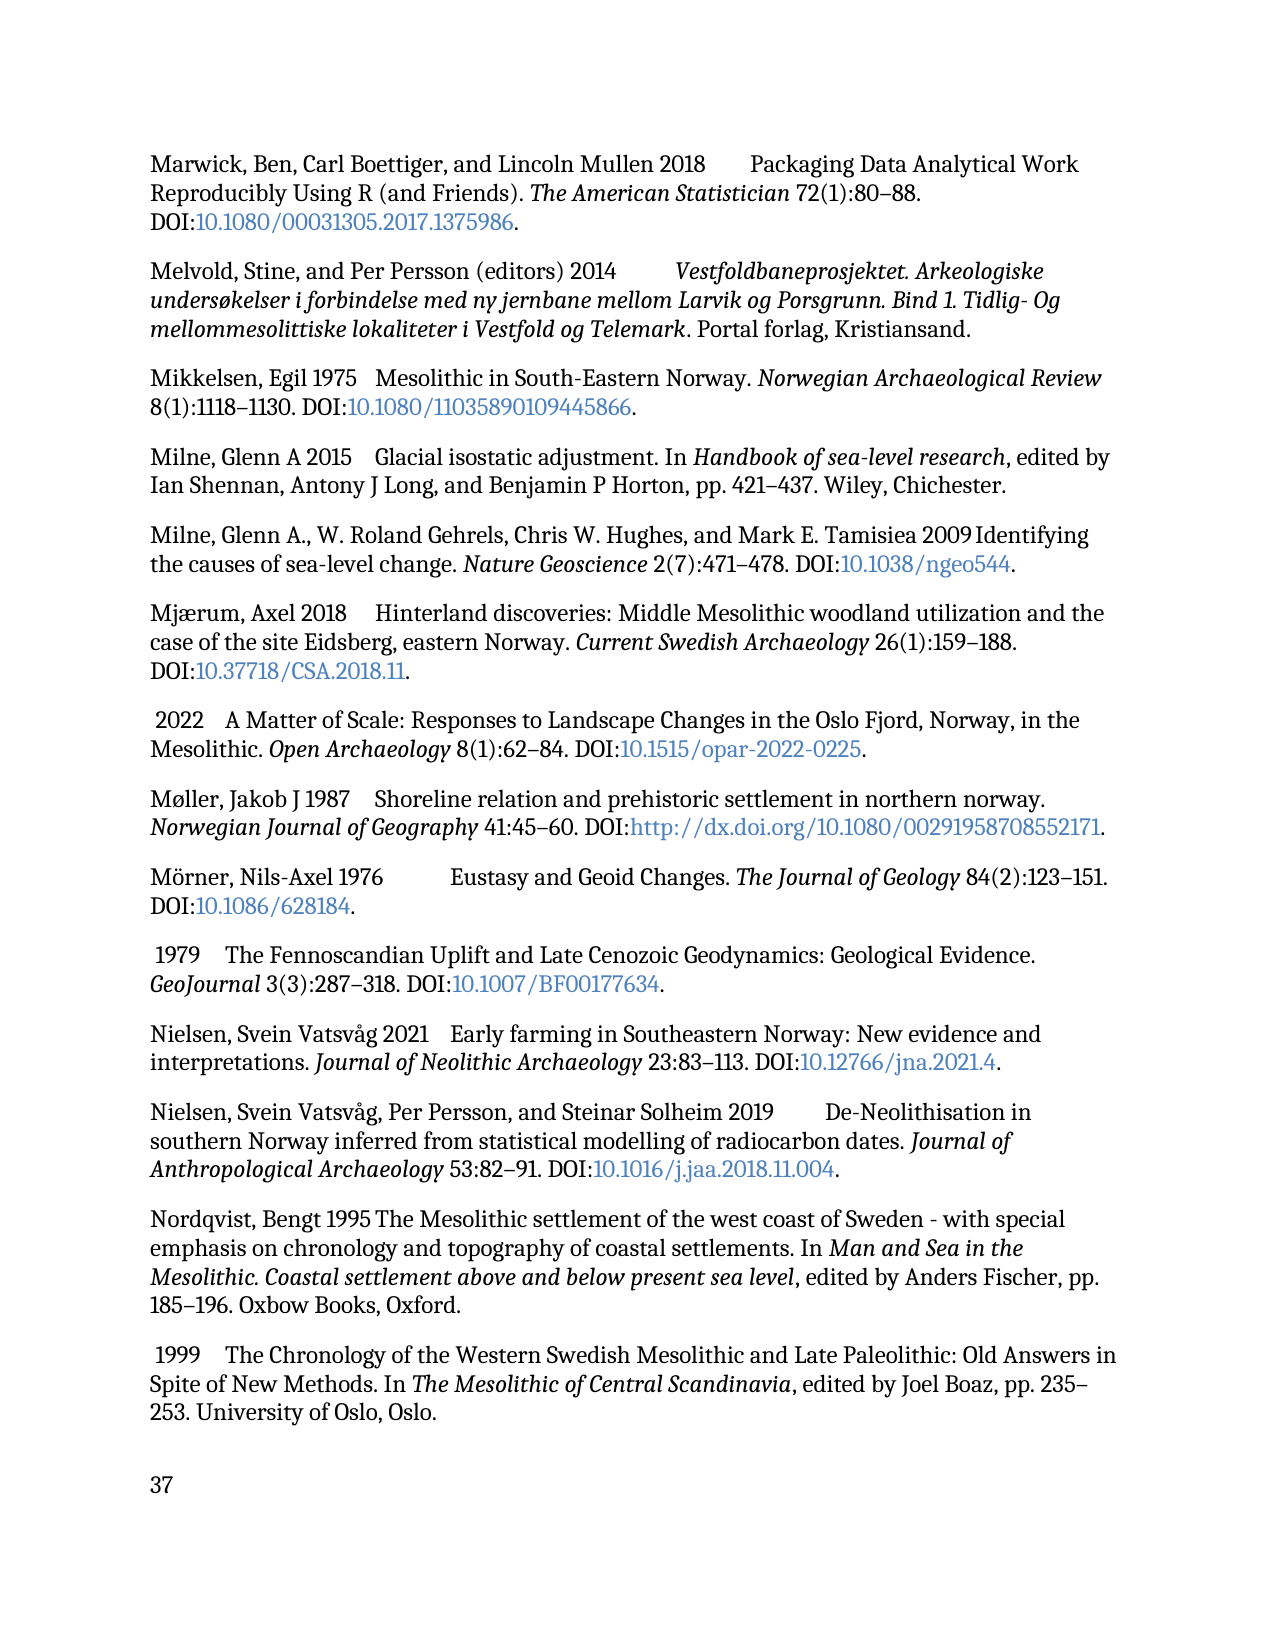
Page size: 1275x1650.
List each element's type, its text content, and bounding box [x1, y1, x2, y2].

text Nordqvist, Bengt 1995 The Mesolithic settlement of the west coast of Sweden - with special emphasis on chronology and topography of coastal settlements. In Man and Sea in the Mesolithic. Coastal settlement above and below present sea level, edited by Anders Fischer, pp. 185–196. Oxbow Books, Oxford. [150, 1205, 1125, 1320]
text Milne, Glenn A., W. Roland Gehrels, Chris W. Hughes, and Mark E. Tamisiea 2009 Identifying the causes of sea-level change. Nature Geoscience 2(7):471–478. DOI:10.1038/ngeo544. [150, 521, 1125, 578]
text Melvold, Stine, and Per Persson (editors) 2014 Vestfoldbaneprosjektet. Arkeologiske undersøkelser i forbindelse med ny jernbane mellom Larvik og Porsgrunn. Bind 1. Tidlig- Og mellommesolittiske lokaliteter i Vestfold og Telemark. Portal forlag, Kristiansand. [150, 257, 1125, 343]
text Nielsen, Svein Vatsvåg, Per Persson, and Steinar Solheim 2019 De-Neolithisation in southern Norway inferred from statistical modelling of radiocarbon dates. Journal of Anthropological Archaeology 53:82–91. DOI:10.1016/j.jaa.2018.11.004. [150, 1098, 1125, 1184]
text Milne, Glenn A 2015 Glacial isostatic adjustment. In Handbook of sea-level research, edited by Ian Shennan, Antony J Long, and Benjamin P Horton, pp. 421–437. Wiley, Chichester. [150, 442, 1125, 500]
text Nielsen, Svein Vatsvåg 2021 Early farming in Southeastern Norway: New evidence and interpretations. Journal of Neolithic Archaeology 23:83–113. DOI:10.12766/jna.2021.4. [150, 1019, 1125, 1077]
text Mörner, Nils-Axel 1976 Eustasy and Geoid Changes. The Journal of Geology 84(2):123–151. DOI:10.1086/628184. [150, 863, 1125, 920]
text Møller, Jakob J 1987 Shoreline relation and prehistoric settlement in northern norway. Norwegian Journal of Geography 41:45–60. DOI:http://dx.doi.org/10.1080/00291958708552171. [150, 784, 1125, 842]
text Marwick, Ben, Carl Boettiger, and Lincoln Mullen 2018 Packaging Data Analytical Work Reproducibly Using R (and Friends). The American Statistician 72(1):80–88. DOI:10.1080/00031305.2017.1375986. [150, 150, 1125, 236]
text Mikkelsen, Egil 1975 Mesolithic in South-Eastern Norway. Norwegian Archaeological Review 8(1):1118–1130. DOI:10.1080/11035890109445866. [150, 364, 1125, 422]
text 2022 A Matter of Scale: Responses to Landscape Changes in the Oslo Fjord, Norway, in the Mesolithic. Open Archaeology 8(1):62–84. DOI:10.1515/opar-2022-0225. [150, 706, 1125, 764]
text Mjærum, Axel 2018 Hinterland discoveries: Middle Mesolithic woodland utilization and the case of the site Eidsberg, eastern Norway. Current Swedish Archaeology 26(1):159–188. DOI:10.37718/CSA.2018.11. [150, 599, 1125, 685]
text 1979 The Fennoscandian Uplift and Late Cenozoic Geodynamics: Geological Evidence. GeoJournal 3(3):287–318. DOI:10.1007/BF00177634. [150, 941, 1125, 999]
text 1999 The Chronology of the Western Swedish Mesolithic and Late Paleolithic: Old Answers in Spite of New Methods. In The Mesolithic of Central Scandinavia, edited by Joel Boaz, pp. 235–253. University of Oslo, Oslo. [150, 1341, 1125, 1427]
